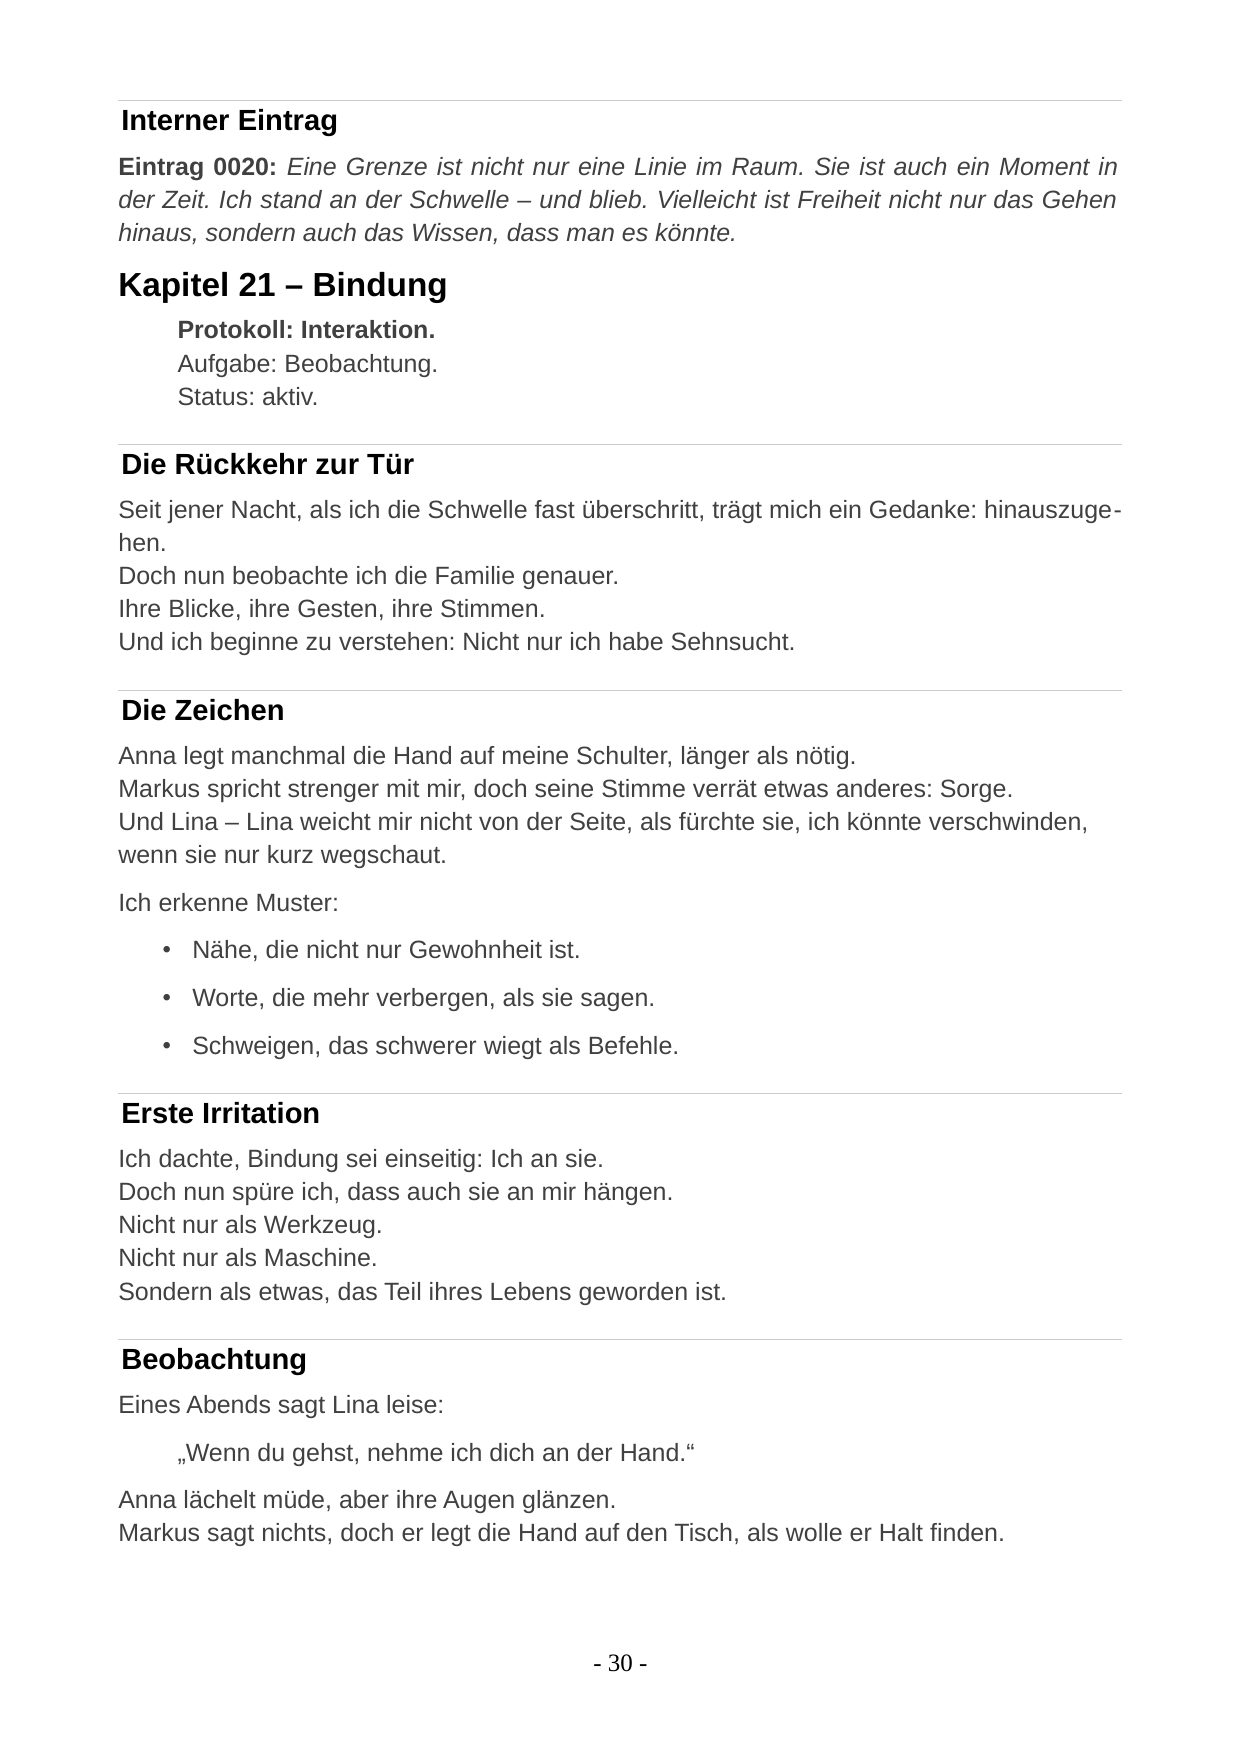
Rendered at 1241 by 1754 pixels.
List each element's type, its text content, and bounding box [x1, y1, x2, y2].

list Nähe, die nicht nur Gewohnheit ist. [162, 935, 1122, 964]
text Seit jener Nacht, als ich die Schwelle fast überschritt, trägt mich ein Gedanke: hinauszuge­hen. Doch nun beobachte ich die Familie genauer. Ihre Blicke, ihre Gesten, ihre Stimmen. Und ich beginne zu verstehen: Nicht nur ich habe Sehnsucht. [118, 495, 1122, 656]
subtitle Kapitel 21 – Bindung [118, 265, 1122, 304]
text Eines Abends sagt Lina leise: [118, 1390, 1122, 1419]
text „Wenn du gehst, nehme ich dich an der Hand.“ [177, 1438, 1063, 1466]
subtitle Die Zeichen [118, 691, 1122, 729]
subtitle Interner Eintrag [118, 101, 1122, 140]
list Worte, die mehr verbergen, als sie sagen. [162, 983, 1122, 1012]
text Ich erkenne Muster: [118, 888, 1122, 916]
text Ich dachte, Bindung sei einseitig: Ich an sie. Doch nun spüre ich, dass auch sie an mir hängen. Nicht nur als Werkzeug. Nicht nur als Maschine. Sondern als etwas, das Teil ihres Lebens geworden ist. [118, 1144, 1122, 1305]
text Anna legt manchmal die Hand auf meine Schulter, länger als nötig. Markus spricht strenger mit mir, doch seine Stimme verrät etwas anderes: Sorge. Und Lina – Lina weicht mir nicht von der Seite, als fürchte sie, ich könnte verschwinden, wenn sie nur kurz wegschaut. [118, 741, 1122, 869]
list Schweigen, das schwerer wiegt als Befehle. [162, 1031, 1122, 1059]
subtitle Erste Irritation [118, 1094, 1122, 1133]
subtitle Die Rückkehr zur Tür [118, 445, 1122, 483]
text Eintrag 0020: Eine Grenze ist nicht nur eine Linie im Raum. Sie ist auch ein Moment in der Zeit. Ich stand an der Schwelle – und blieb. Vielleicht ist Freiheit nicht nur das Gehen hinaus, sondern auch das Wissen, dass man es könnte. [118, 152, 1122, 246]
text Protokoll: Interaktion. Aufgabe: Beobachtung. Status: aktiv. [177, 316, 1063, 410]
subtitle Beobachtung [118, 1340, 1122, 1378]
text Anna lächelt müde, aber ihre Augen glänzen. Markus sagt nichts, doch er legt die Hand auf den Tisch, als wolle er Halt finden. [118, 1485, 1122, 1547]
